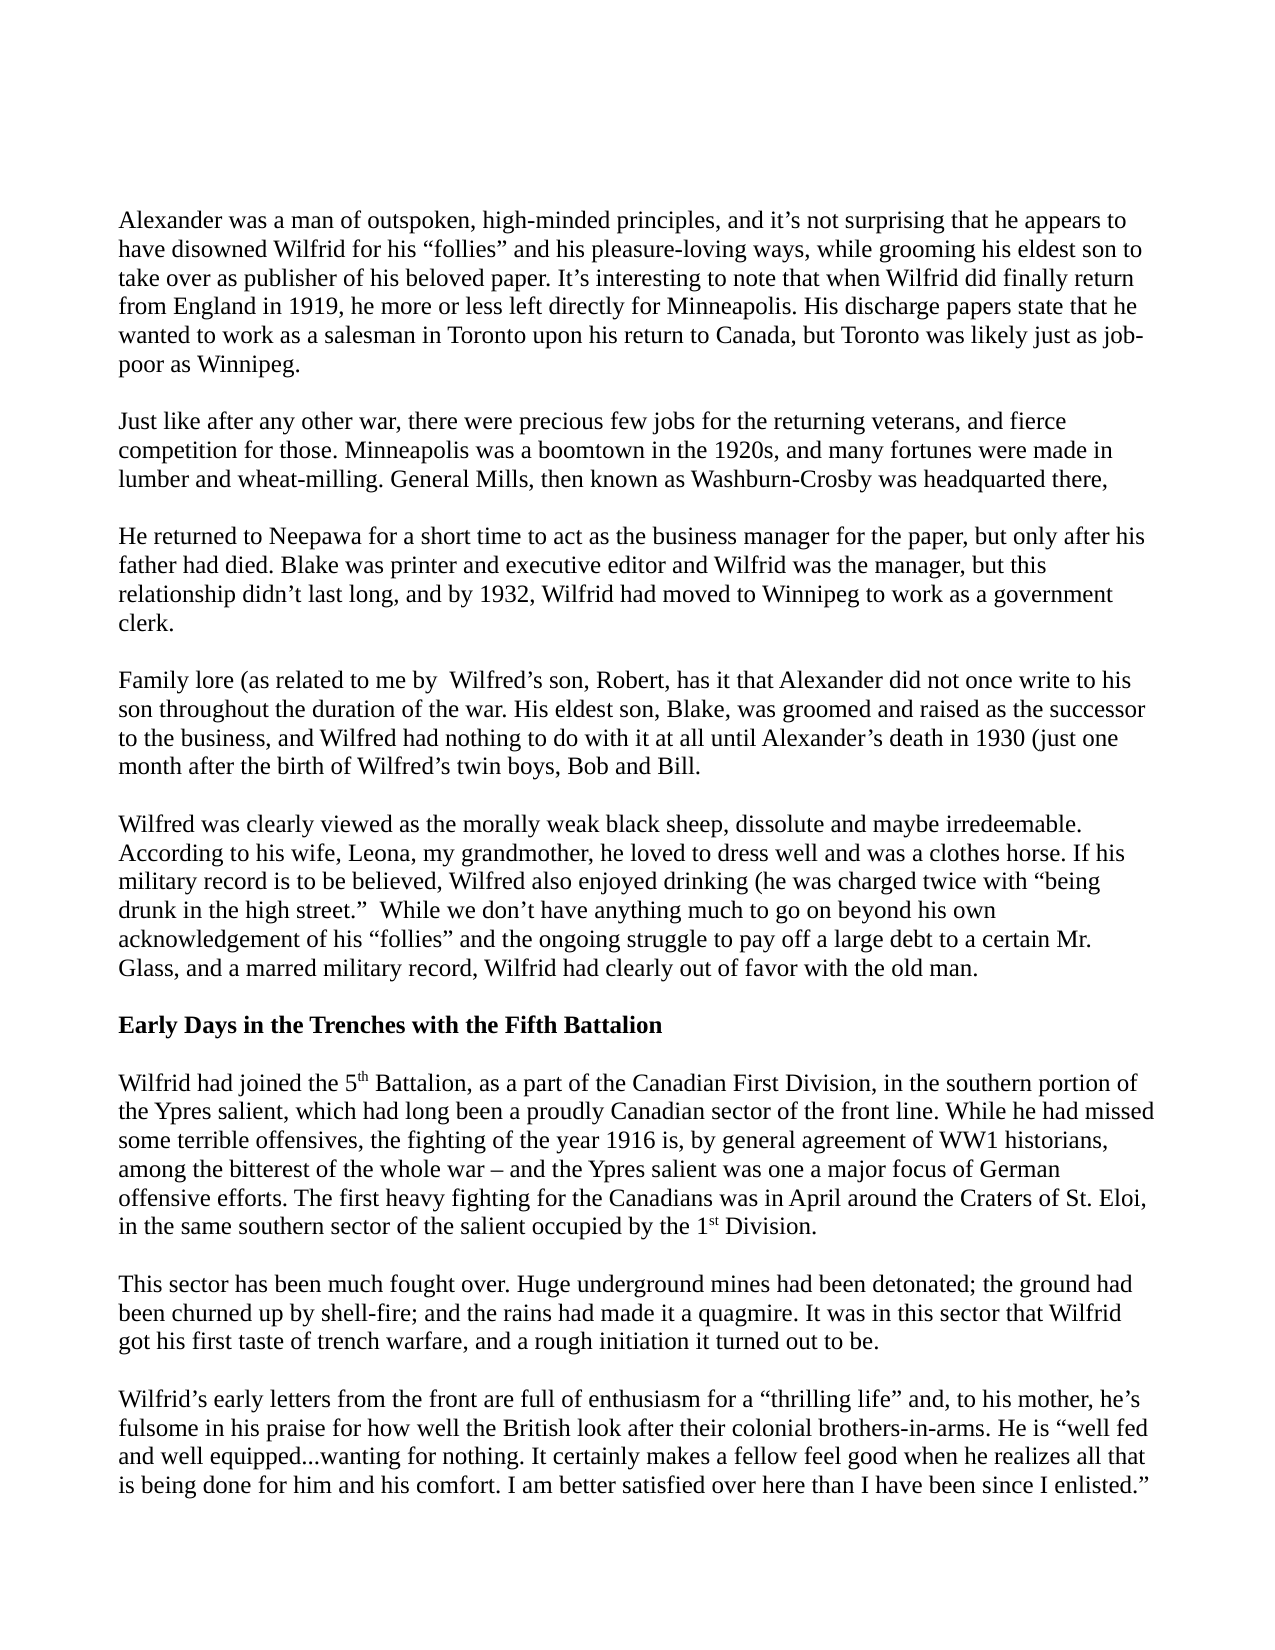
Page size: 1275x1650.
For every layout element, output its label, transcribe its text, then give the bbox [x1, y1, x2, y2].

text Just like after any other war, there were precious few jobs for the returning veterans, and fierce competition for those. Minneapolis was a boomtown in the 1920s, and many fortunes were made in lumber and wheat-milling. General Mills, then known as Washburn-Crosby was headquarted there, [118, 406, 1157, 493]
text Early Days in the Trenches with the Fifth Battalion [118, 1010, 1157, 1039]
text Wilfrid’s early letters from the front are full of enthusiasm for a “thrilling life” and, to his mother, he’s fulsome in his praise for how well the British look after their colonial brothers-in-arms. He is “well fed and well equipped...wanting for nothing. It certainly makes a fellow feel good when he realizes all that is being done for him and his comfort. I am better satisfied over here than I have been since I enlisted.” [118, 1384, 1157, 1499]
text Alexander was a man of outspoken, high-minded principles, and it’s not surprising that he appears to have disowned Wilfrid for his “follies” and his pleasure-loving ways, while grooming his eldest son to take over as publisher of his beloved paper. It’s interesting to note that when Wilfrid did finally return from England in 1919, he more or less left directly for Minneapolis. His discharge papers state that he wanted to work as a salesman in Toronto upon his return to Canada, but Toronto was likely just as job-poor as Winnipeg. [118, 205, 1157, 378]
text This sector has been much fought over. Huge underground mines had been detonated; the ground had been churned up by shell-fire; and the rains had made it a quagmire. It was in this sector that Wilfrid got his first taste of trench warfare, and a rough initiation it turned out to be. [118, 1269, 1157, 1355]
text Family lore (as related to me by Wilfred’s son, Robert, has it that Alexander did not once write to his son throughout the duration of the war. His eldest son, Blake, was groomed and raised as the successor to the business, and Wilfred had nothing to do with it at all until Alexander’s death in 1930 (just one month after the birth of Wilfred’s twin boys, Bob and Bill. [118, 665, 1157, 780]
text Wilfred was clearly viewed as the morally weak black sheep, dissolute and maybe irredeemable. According to his wife, Leona, my grandmother, he loved to dress well and was a clothes horse. If his military record is to be believed, Wilfred also enjoyed drinking (he was charged twice with “being drunk in the high street.” While we don’t have anything much to go on beyond his own acknowledgement of his “follies” and the ongoing struggle to pay off a large debt to a certain Mr. Glass, and a marred military record, Wilfrid had clearly out of favor with the old man. [118, 809, 1157, 981]
text He returned to Neepawa for a short time to act as the business manager for the paper, but only after his father had died. Blake was printer and executive editor and Wilfrid was the manager, but this relationship didn’t last long, and by 1932, Wilfrid had moved to Winnipeg to work as a government clerk. [118, 521, 1157, 636]
text Wilfrid had joined the 5th Battalion, as a part of the Canadian First Division, in the southern portion of the Ypres salient, which had long been a proudly Canadian sector of the front line. While he had missed some terrible offensives, the fighting of the year 1916 is, by general agreement of WW1 historians, among the bitterest of the whole war – and the Ypres salient was one a major focus of German offensive efforts. The first heavy fighting for the Canadians was in April around the Craters of St. Eloi, in the same southern sector of the salient occupied by the 1st Division. [118, 1068, 1157, 1240]
